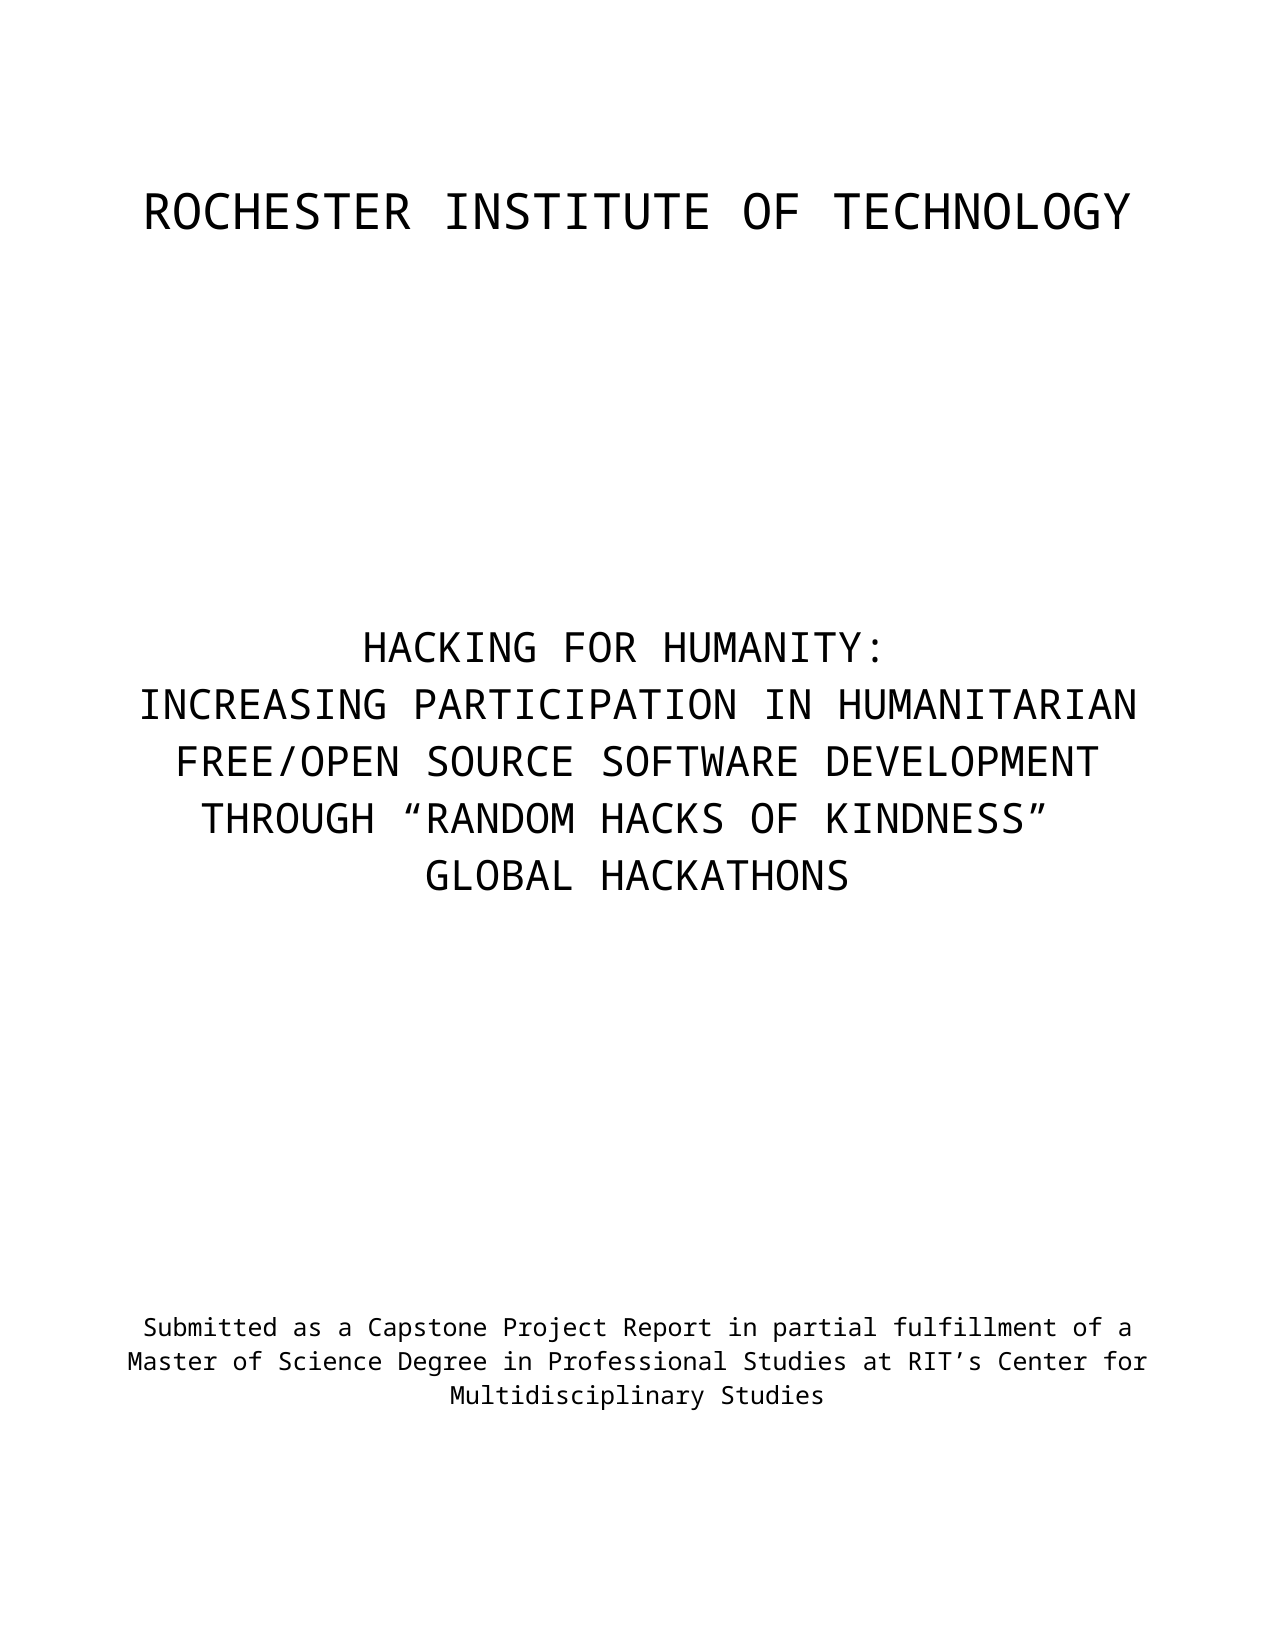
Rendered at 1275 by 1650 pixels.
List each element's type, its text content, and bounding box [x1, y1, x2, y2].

text GLOBAL HACKATHONS [118, 845, 1157, 902]
text HACKING FOR HUMANITY: [118, 618, 1157, 675]
text INCREASING PARTICIPATION IN HUMANITARIAN FREE/OPEN SOURCE SOFTWARE DEVELOPMENT THROUGH “RANDOM HACKS OF KINDNESS” [118, 675, 1157, 845]
text ROCHESTER INSTITUTE OF TECHNOLOGY [118, 176, 1157, 244]
text Submitted as a Capstone Project Report in partial fulfillment of a Master of Science Degree in Professional Studies at RIT’s Center for Multidisciplinary Studies [118, 1309, 1157, 1411]
